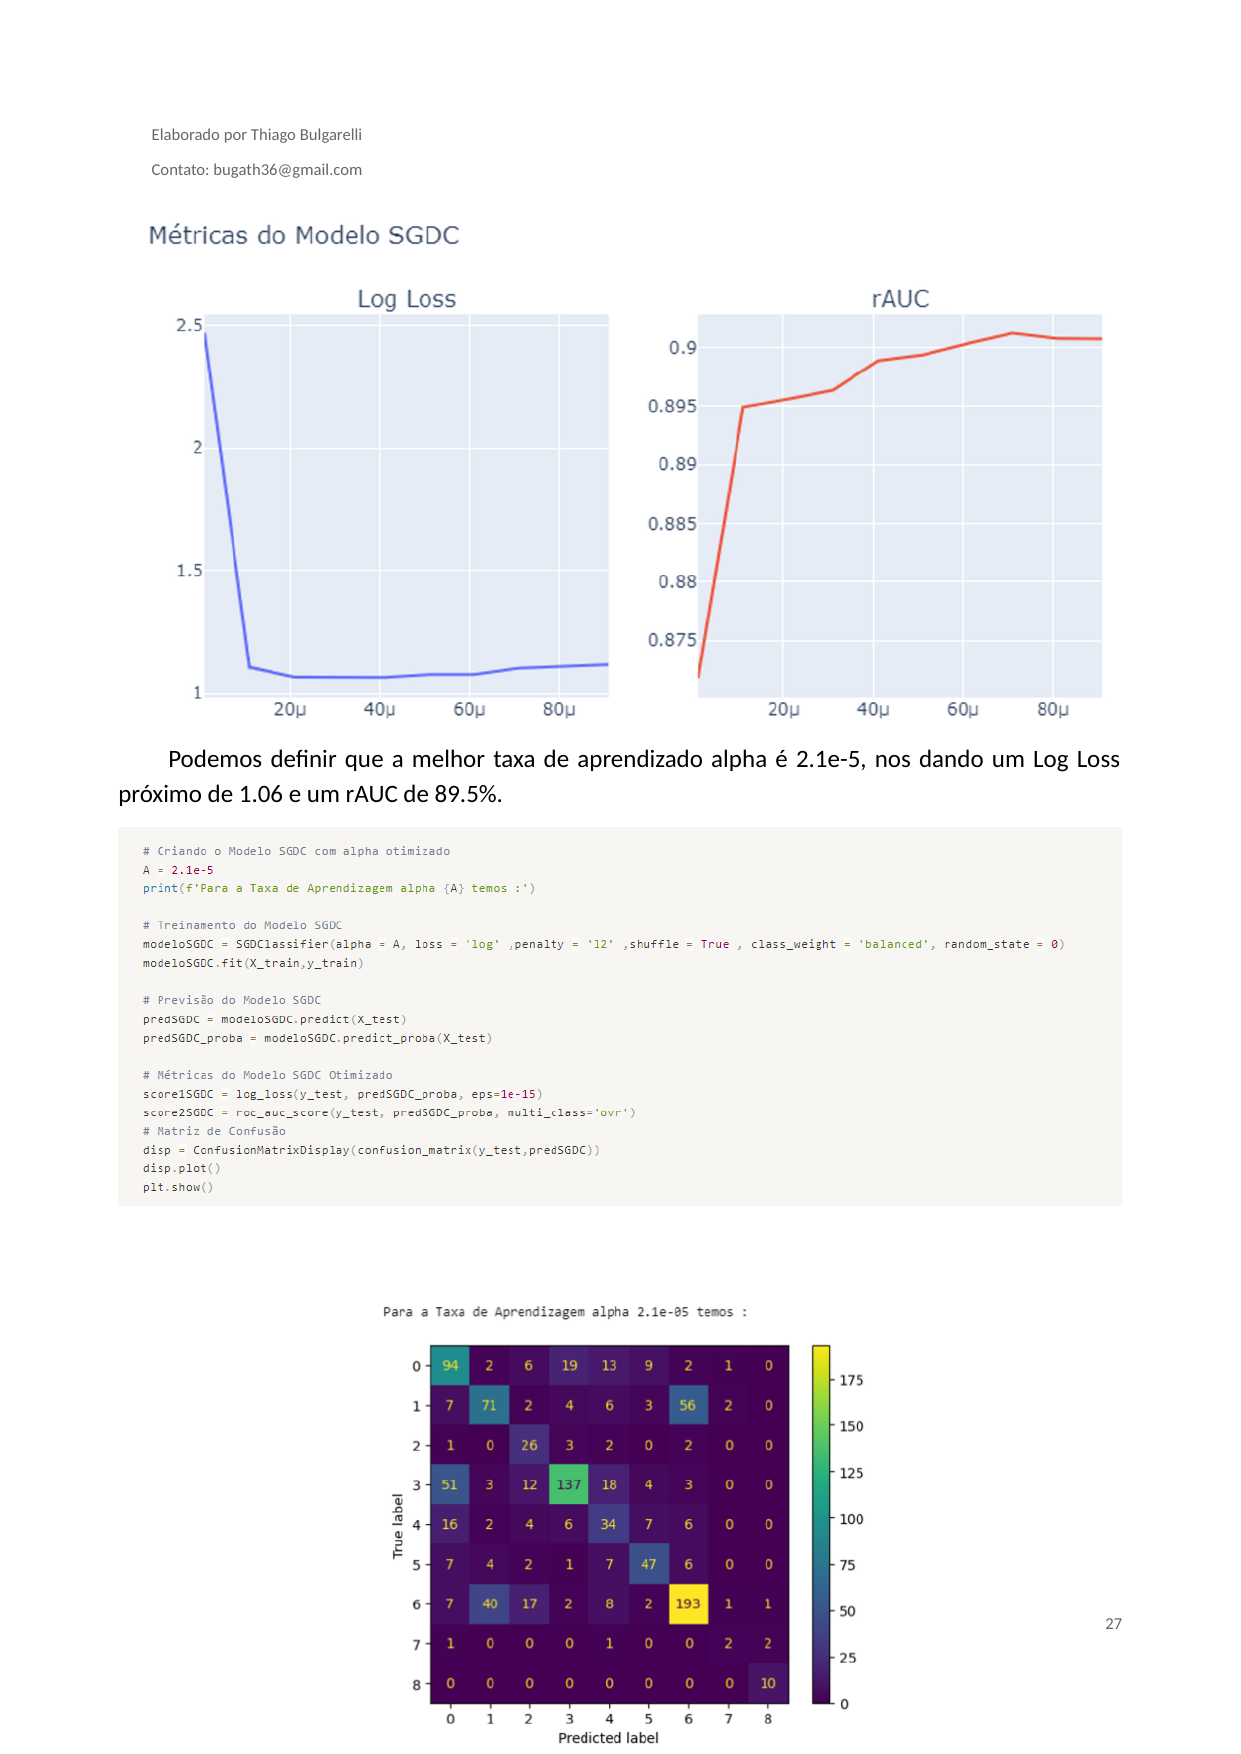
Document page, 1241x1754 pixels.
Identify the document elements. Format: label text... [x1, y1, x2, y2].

picture [118, 827, 1123, 1206]
text Podemos definir que a melhor taxa de aprendizado alpha é 2.1e-5, nos dando um Log Loss próximo de 1.06 e um rAUC de 89.5%. [118, 739, 1122, 809]
picture [371, 1299, 883, 1754]
picture [118, 209, 1123, 739]
